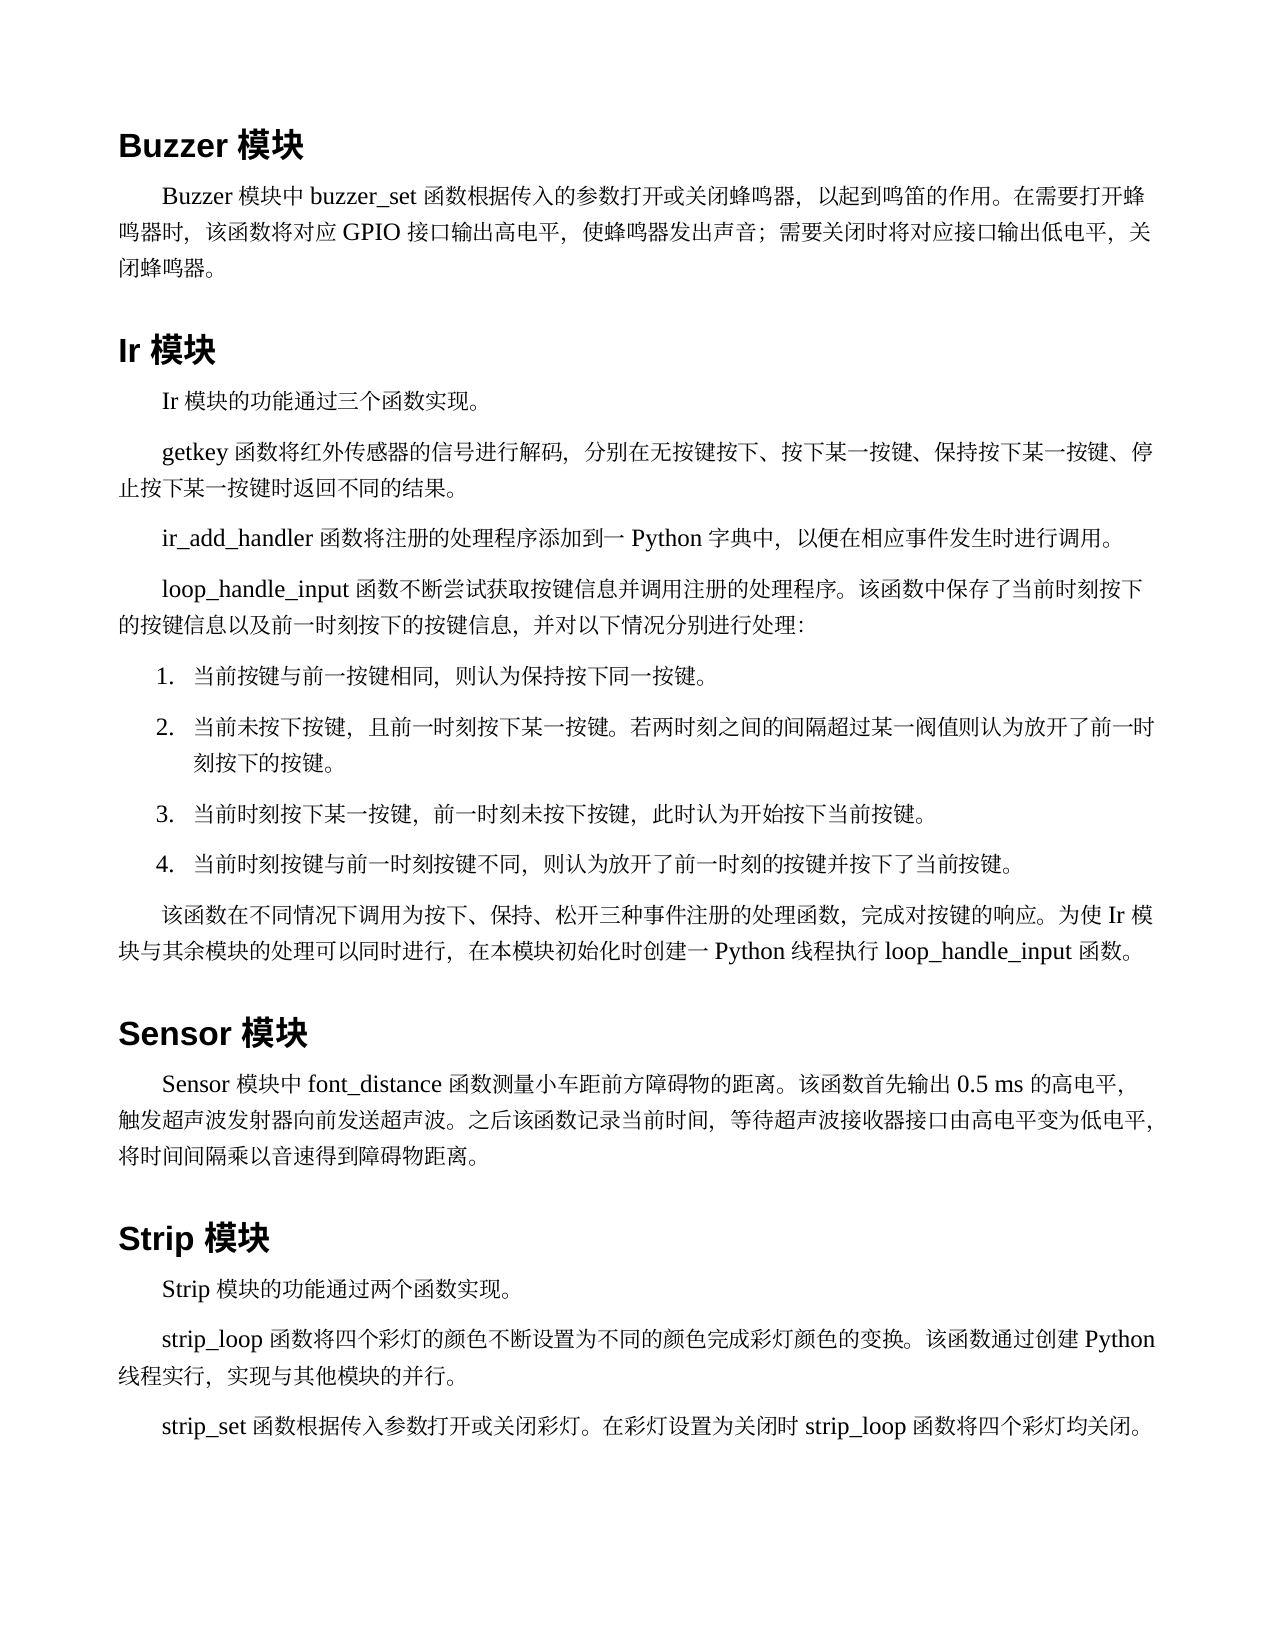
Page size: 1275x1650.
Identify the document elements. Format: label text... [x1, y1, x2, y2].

subtitle Sensor 模块 [118, 1006, 1157, 1054]
subtitle Buzzer 模块 [118, 118, 1157, 167]
text Strip 模块的功能通过两个函数实现。 [118, 1272, 1157, 1303]
list 当前未按下按键，且前一时刻按下某一按键。若两时刻之间的间隔超过某一阀值则认为放开了前一时刻按下的按键。 [156, 710, 1157, 778]
list 当前时刻按键与前一时刻按键不同，则认为放开了前一时刻的按键并按下了当前按键。 [156, 848, 1157, 879]
text Buzzer 模块中 buzzer_set 函数根据传入的参数打开或关闭蜂鸣器，以起到鸣笛的作用。在需要打开蜂鸣器时，该函数将对应 GPIO 接口输出高电平，使蜂鸣器发出声音；需要关闭时将对应接口输出低电平，关闭蜂鸣器。 [118, 179, 1157, 283]
text loop_handle_input 函数不断尝试获取按键信息并调用注册的处理程序。该函数中保存了当前时刻按下的按键信息以及前一时刻按下的按键信息，并对以下情况分别进行处理： [118, 572, 1157, 640]
list 当前按键与前一按键相同，则认为保持按下同一按键。 [156, 659, 1157, 691]
list 当前时刻按下某一按键，前一时刻未按下按键，此时认为开始按下当前按键。 [156, 797, 1157, 828]
text strip_set 函数根据传入参数打开或关闭彩灯。在彩灯设置为关闭时 strip_loop 函数将四个彩灯均关闭。 [118, 1409, 1157, 1441]
text Ir 模块的功能通过三个函数实现。 [118, 384, 1157, 416]
subtitle Ir 模块 [118, 323, 1157, 372]
subtitle Strip 模块 [118, 1211, 1157, 1259]
text strip_loop 函数将四个彩灯的颜色不断设置为不同的颜色完成彩灯颜色的变换。该函数通过创建 Python 线程实行，实现与其他模块的并行。 [118, 1323, 1157, 1390]
text ir_add_handler 函数将注册的处理程序添加到一 Python 字典中，以便在相应事件发生时进行调用。 [118, 522, 1157, 553]
text getkey 函数将红外传感器的信号进行解码，分别在无按键按下、按下某一按键、保持按下某一按键、停止按下某一按键时返回不同的结果。 [118, 435, 1157, 502]
text 该函数在不同情况下调用为按下、保持、松开三种事件注册的处理函数，完成对按键的响应。为使 Ir 模块与其余模块的处理可以同时进行，在本模块初始化时创建一 Python 线程执行 loop_handle_input 函数。 [118, 898, 1157, 966]
text Sensor 模块中 font_distance 函数测量小车距前方障碍物的距离。该函数首先输出 0.5 ms 的高电平，触发超声波发射器向前发送超声波。之后该函数记录当前时间，等待超声波接收器接口由高电平变为低电平，将时间间隔乘以音速得到障碍物距离。 [118, 1067, 1157, 1171]
